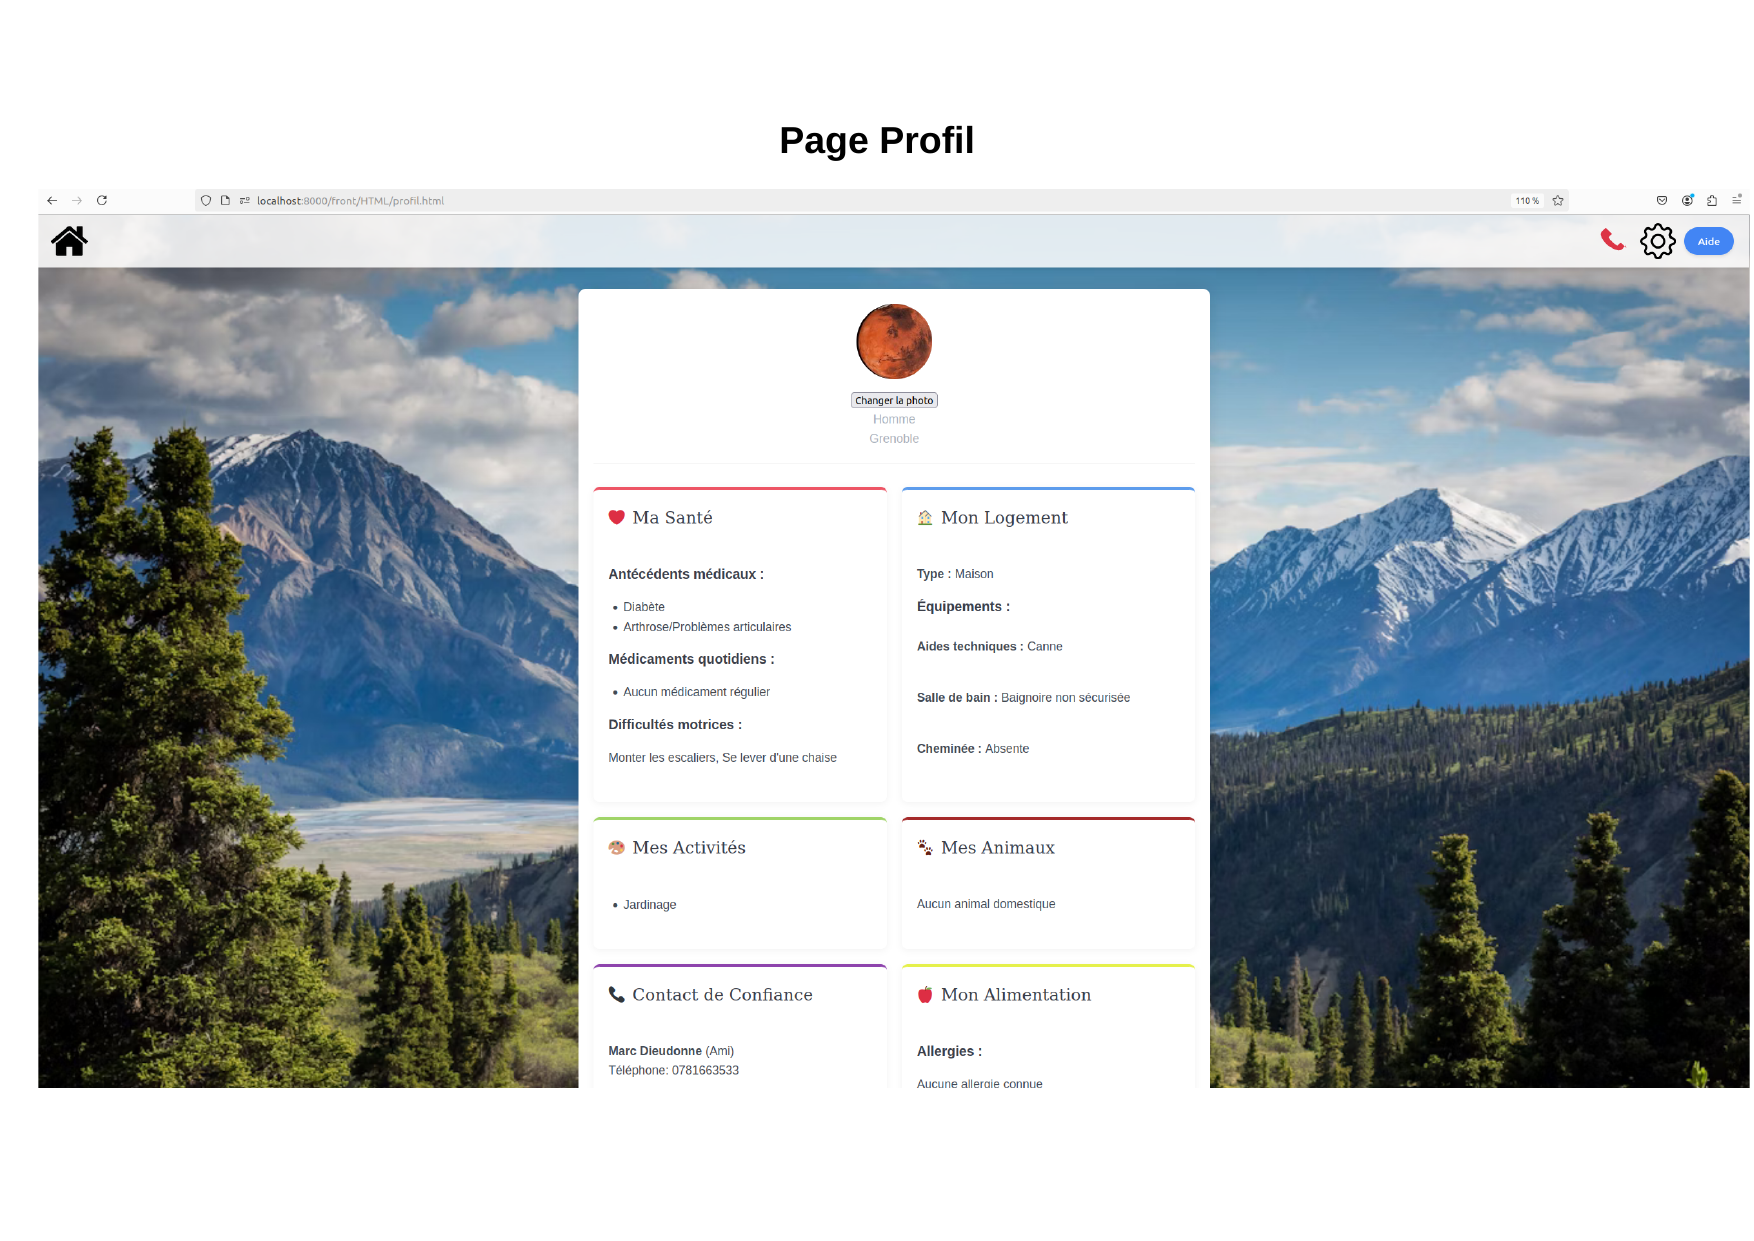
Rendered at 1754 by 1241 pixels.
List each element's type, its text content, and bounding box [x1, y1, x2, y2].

subtitle Page Profil [118, 118, 1636, 161]
picture [38, 189, 1750, 1088]
